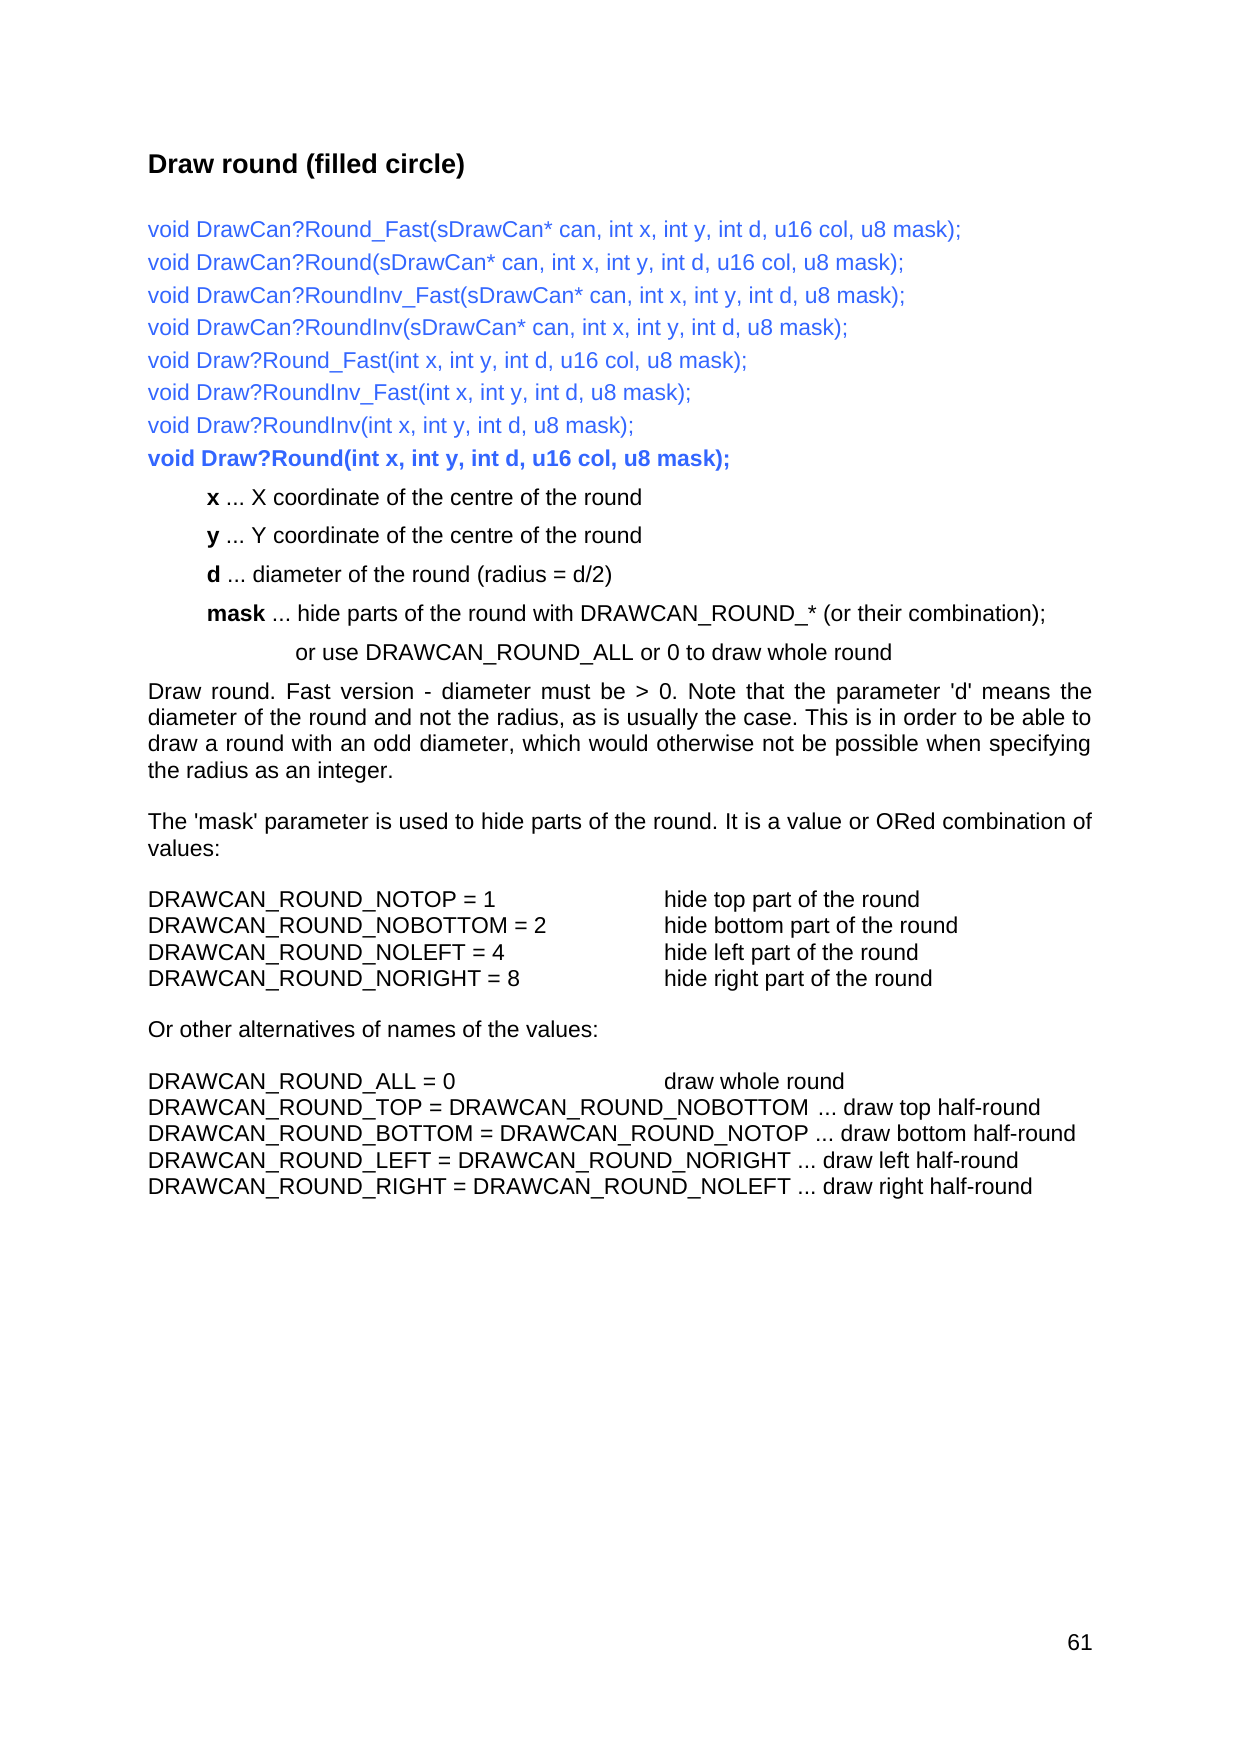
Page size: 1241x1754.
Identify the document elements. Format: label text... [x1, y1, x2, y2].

text DRAWCAN_ROUND_NOLEFT = 4 hide left part of the round [148, 938, 1093, 965]
text void DrawCan?Round(sDrawCan* can, int x, int y, int d, u16 col, u8 mask); [148, 249, 1093, 275]
text DRAWCAN_ROUND_TOP = DRAWCAN_ROUND_NOBOTTOM ... draw top half-round [148, 1094, 1093, 1120]
text y ... Y coordinate of the centre of the round [148, 522, 1093, 549]
text void DrawCan?Round_Fast(sDrawCan* can, int x, int y, int d, u16 col, u8 mask); [148, 216, 1093, 243]
text DRAWCAN_ROUND_NORIGHT = 8 hide right part of the round [148, 965, 1093, 991]
text void Draw?RoundInv(int x, int y, int d, u8 mask); [148, 412, 1093, 438]
text d ... diameter of the round (radius = d/2) [148, 561, 1093, 587]
subtitle Draw round (filled circle) [148, 148, 1093, 179]
text void DrawCan?RoundInv(sDrawCan* can, int x, int y, int d, u8 mask); [148, 314, 1093, 341]
text void Draw?RoundInv_Fast(int x, int y, int d, u8 mask); [148, 379, 1093, 406]
text DRAWCAN_ROUND_BOTTOM = DRAWCAN_ROUND_NOTOP ... draw bottom half-round [148, 1120, 1093, 1147]
text DRAWCAN_ROUND_LEFT = DRAWCAN_ROUND_NORIGHT ... draw left half-round [148, 1147, 1093, 1173]
text or use DRAWCAN_ROUND_ALL or 0 to draw whole round [221, 639, 1093, 665]
text void DrawCan?RoundInv_Fast(sDrawCan* can, int x, int y, int d, u8 mask); [148, 282, 1093, 308]
text void Draw?Round(int x, int y, int d, u16 col, u8 mask); [148, 444, 1093, 471]
text Or other alternatives of names of the values: [148, 1016, 1093, 1043]
text Draw round. Fast version - diameter must be > 0. Note that the parameter 'd' means the diameter of the round and not the radius, as is usually the case. This is in order to be able to draw a round with an odd diameter, which would otherwise not be possible when specifying the radius as an integer. [148, 678, 1093, 783]
text DRAWCAN_ROUND_NOTOP = 1 hide top part of the round [148, 886, 1093, 912]
text The 'mask' parameter is used to hide parts of the round. It is a value or ORed combination of values: [148, 808, 1093, 861]
text mask ... hide parts of the round with DRAWCAN_ROUND_* (or their combination); [148, 600, 1093, 626]
text x ... X coordinate of the centre of the round [148, 483, 1093, 510]
text void Draw?Round_Fast(int x, int y, int d, u16 col, u8 mask); [148, 347, 1093, 373]
text DRAWCAN_ROUND_NOBOTTOM = 2 hide bottom part of the round [148, 912, 1093, 938]
text DRAWCAN_ROUND_ALL = 0 draw whole round [148, 1068, 1093, 1094]
text DRAWCAN_ROUND_RIGHT = DRAWCAN_ROUND_NOLEFT ... draw right half-round [148, 1173, 1093, 1199]
